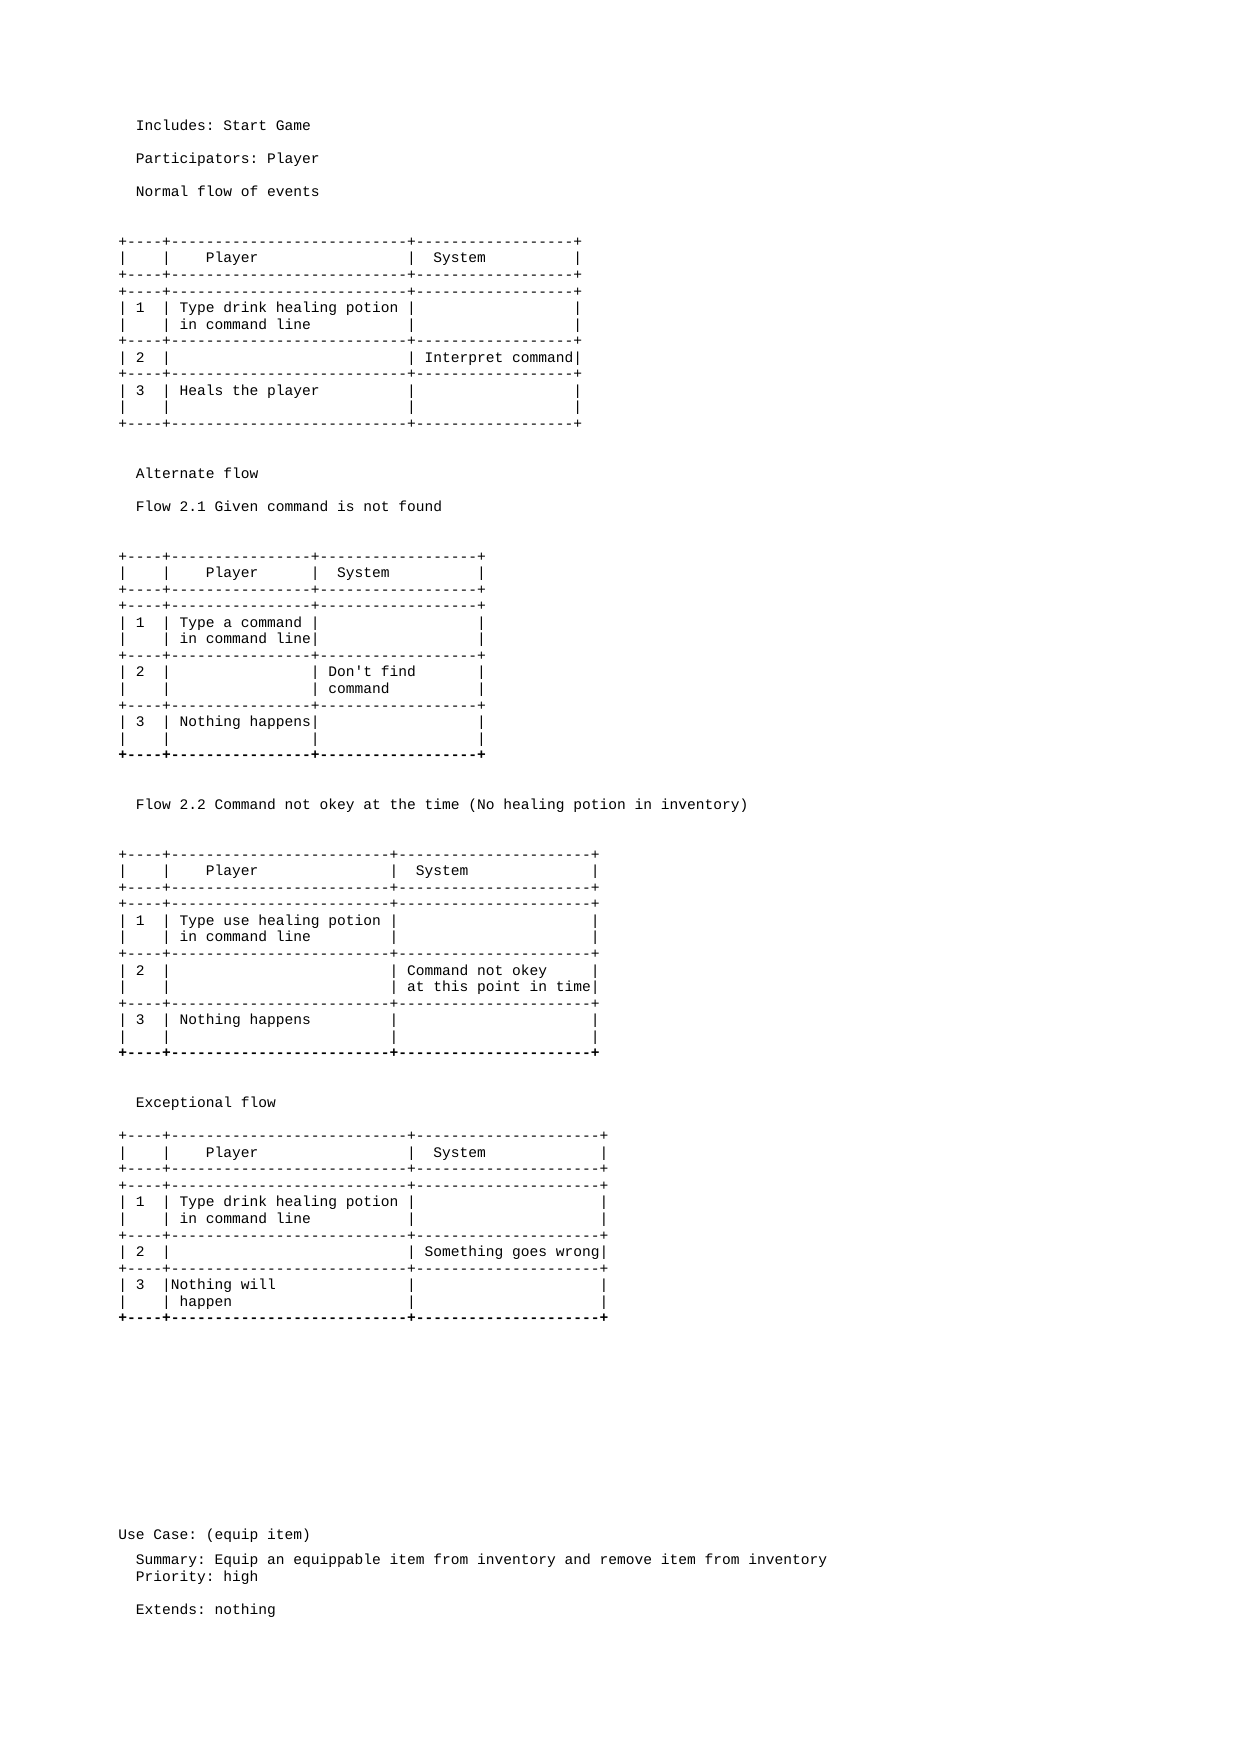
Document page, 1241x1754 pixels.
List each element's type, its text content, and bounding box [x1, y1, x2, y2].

text | | in command line | | [118, 317, 1122, 333]
text | | | at this point in time| [118, 979, 1122, 996]
text +----+---------------------------+---------------------+ [118, 1128, 1122, 1145]
text +----+---------------------------+------------------+ [118, 333, 1122, 350]
text Extends: nothing [118, 1602, 1122, 1619]
text +----+---------------------------+------------------+ [118, 416, 1122, 433]
text +----+---------------------------+---------------------+ [118, 1178, 1122, 1195]
text | 1 | Type drink healing potion | | [118, 300, 1122, 317]
text | 1 | Type a command | | [118, 615, 1122, 632]
text +----+-------------------------+----------------------+ [118, 897, 1122, 913]
text +----+---------------------------+---------------------+ [118, 1311, 1122, 1327]
text | | Player | System | [118, 863, 1122, 880]
text +----+---------------------------+------------------+ [118, 234, 1122, 251]
text Summary: Equip an equippable item from inventory and remove item from inventory [118, 1552, 1122, 1569]
text Exceptional flow [118, 1095, 1122, 1112]
text | 3 | Heals the player | | [118, 383, 1122, 400]
text +----+----------------+------------------+ [118, 747, 1122, 764]
text +----+----------------+------------------+ [118, 582, 1122, 598]
text | | Player | System | [118, 251, 1122, 267]
text | | Player | System | [118, 565, 1122, 582]
text Participators: Player [118, 151, 1122, 168]
text | 2 | | Interpret command| [118, 350, 1122, 367]
text | | | | [118, 731, 1122, 747]
text +----+-------------------------+----------------------+ [118, 847, 1122, 863]
text +----+---------------------------+---------------------+ [118, 1162, 1122, 1178]
text +----+----------------+------------------+ [118, 698, 1122, 714]
text Normal flow of events [118, 184, 1122, 201]
text | | | command | [118, 681, 1122, 698]
text | 1 | Type drink healing potion | | [118, 1195, 1122, 1211]
text | | in command line | | [118, 1211, 1122, 1228]
text | 2 | | Don't find | [118, 665, 1122, 681]
text | | | | [118, 1029, 1122, 1046]
text +----+---------------------------+------------------+ [118, 267, 1122, 284]
text | 2 | | Command not okey | [118, 963, 1122, 979]
text | 1 | Type use healing potion | | [118, 913, 1122, 930]
text | 3 | Nothing happens | | [118, 1012, 1122, 1029]
text +----+----------------+------------------+ [118, 549, 1122, 565]
text +----+---------------------------+------------------+ [118, 367, 1122, 383]
text | | in command line | | [118, 930, 1122, 946]
text +----+---------------------------+---------------------+ [118, 1228, 1122, 1244]
text +----+----------------+------------------+ [118, 648, 1122, 665]
text | | Player | System | [118, 1145, 1122, 1162]
text +----+----------------+------------------+ [118, 598, 1122, 615]
text | | happen | | [118, 1294, 1122, 1311]
text +----+-------------------------+----------------------+ [118, 996, 1122, 1012]
text | 2 | | Something goes wrong| [118, 1244, 1122, 1261]
text Priority: high [118, 1569, 1122, 1586]
text Alternate flow [118, 466, 1122, 482]
text | 3 |Nothing will | | [118, 1277, 1122, 1294]
text Includes: Start Game [118, 118, 1122, 135]
text +----+---------------------------+---------------------+ [118, 1261, 1122, 1277]
text +----+-------------------------+----------------------+ [118, 1046, 1122, 1062]
text Flow 2.2 Command not okey at the time (No healing potion in inventory) [118, 797, 1122, 814]
text +----+-------------------------+----------------------+ [118, 880, 1122, 897]
text Use Case: (equip item) [118, 1528, 1122, 1544]
text Flow 2.1 Given command is not found [118, 499, 1122, 516]
text | | | | [118, 400, 1122, 416]
text +----+---------------------------+------------------+ [118, 284, 1122, 300]
text +----+-------------------------+----------------------+ [118, 946, 1122, 963]
text | | in command line| | [118, 632, 1122, 648]
text | 3 | Nothing happens| | [118, 714, 1122, 731]
